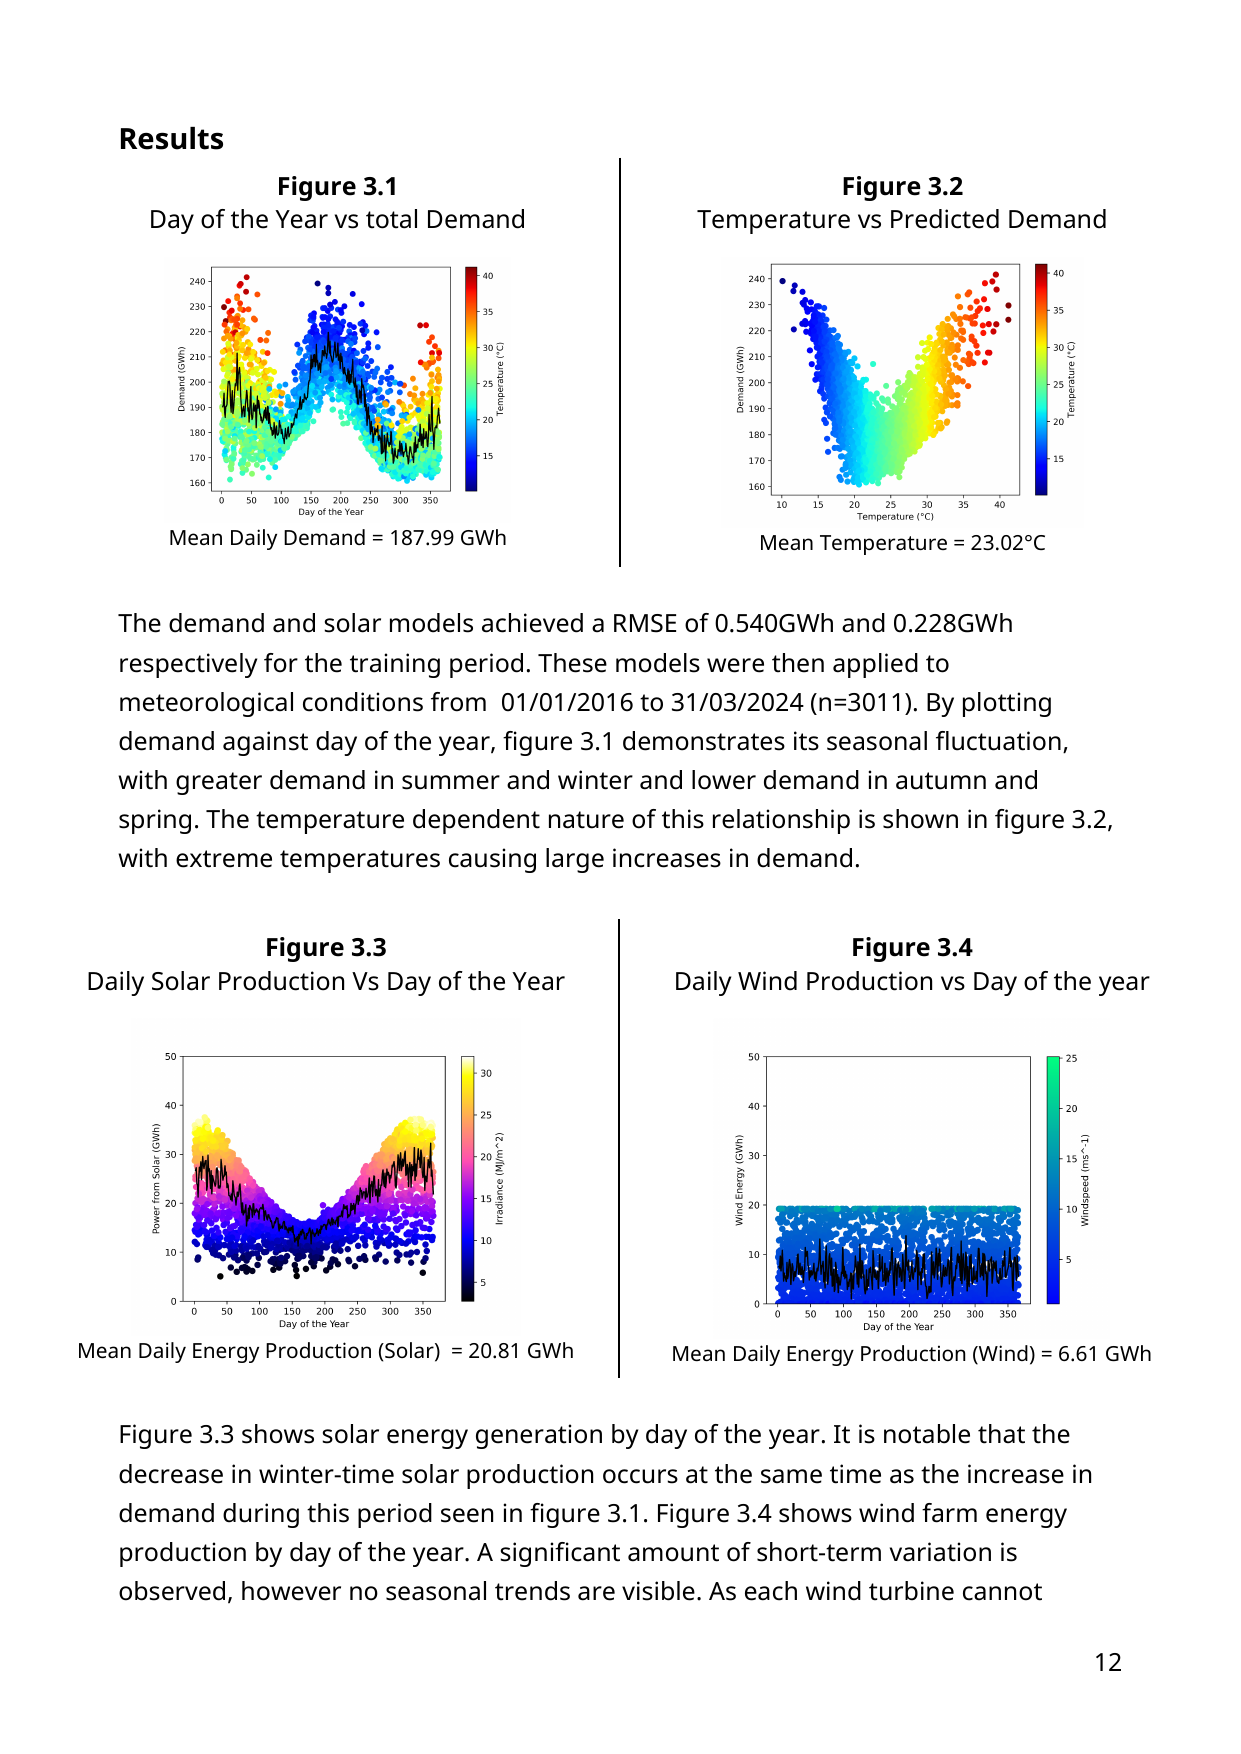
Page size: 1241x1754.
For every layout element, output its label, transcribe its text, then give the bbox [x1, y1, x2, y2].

table_cell Mean Daily Energy Production (Wind) = 6.61 GWh [620, 1008, 1205, 1378]
table_cell Mean Temperature = 23.02°C [621, 247, 1185, 567]
picture [713, 1018, 1110, 1339]
text Figure 3.3 shows solar energy generation by day of the year. It is notable that the decrease in winter-time solar production occurs at the same time as the increase in demand during this period seen in figure 3.1. Figure 3.4 shows wind farm energy production by day of the year. A significant amount of short-term variation is observed, however no seasonal trends are visible. As each wind turbine cannot [118, 1417, 1122, 1608]
table_cell Mean Daily Demand = 187.99 GWh [55, 247, 619, 567]
picture [130, 1018, 522, 1336]
table_header Figure 3.4 Daily Wind Production vs Day of the year [620, 919, 1205, 1008]
picture [163, 257, 512, 523]
table_cell Mean Daily Energy Production (Solar) = 20.81 GWh [33, 1008, 618, 1378]
table_header Figure 3.3 Daily Solar Production Vs Day of the Year [33, 919, 618, 1008]
picture [721, 257, 1084, 528]
table_header Figure 3.1 Day of the Year vs total Demand [55, 158, 619, 247]
table_header Figure 3.2 Temperature vs Predicted Demand [621, 158, 1185, 247]
text The demand and solar models achieved a RMSE of 0.540GWh and 0.228GWh respectively for the training period. These models were then applied to meteorological conditions from 01/01/2016 to 31/03/2024 (n=3011). By plotting demand against day of the year, figure 3.1 demonstrates its seasonal fluctuation, with greater demand in summer and winter and lower demand in autumn and spring. The temperature dependent nature of this relationship is shown in figure 3.2, with extreme temperatures causing large increases in demand. [118, 606, 1122, 875]
subtitle Results [118, 118, 1122, 158]
